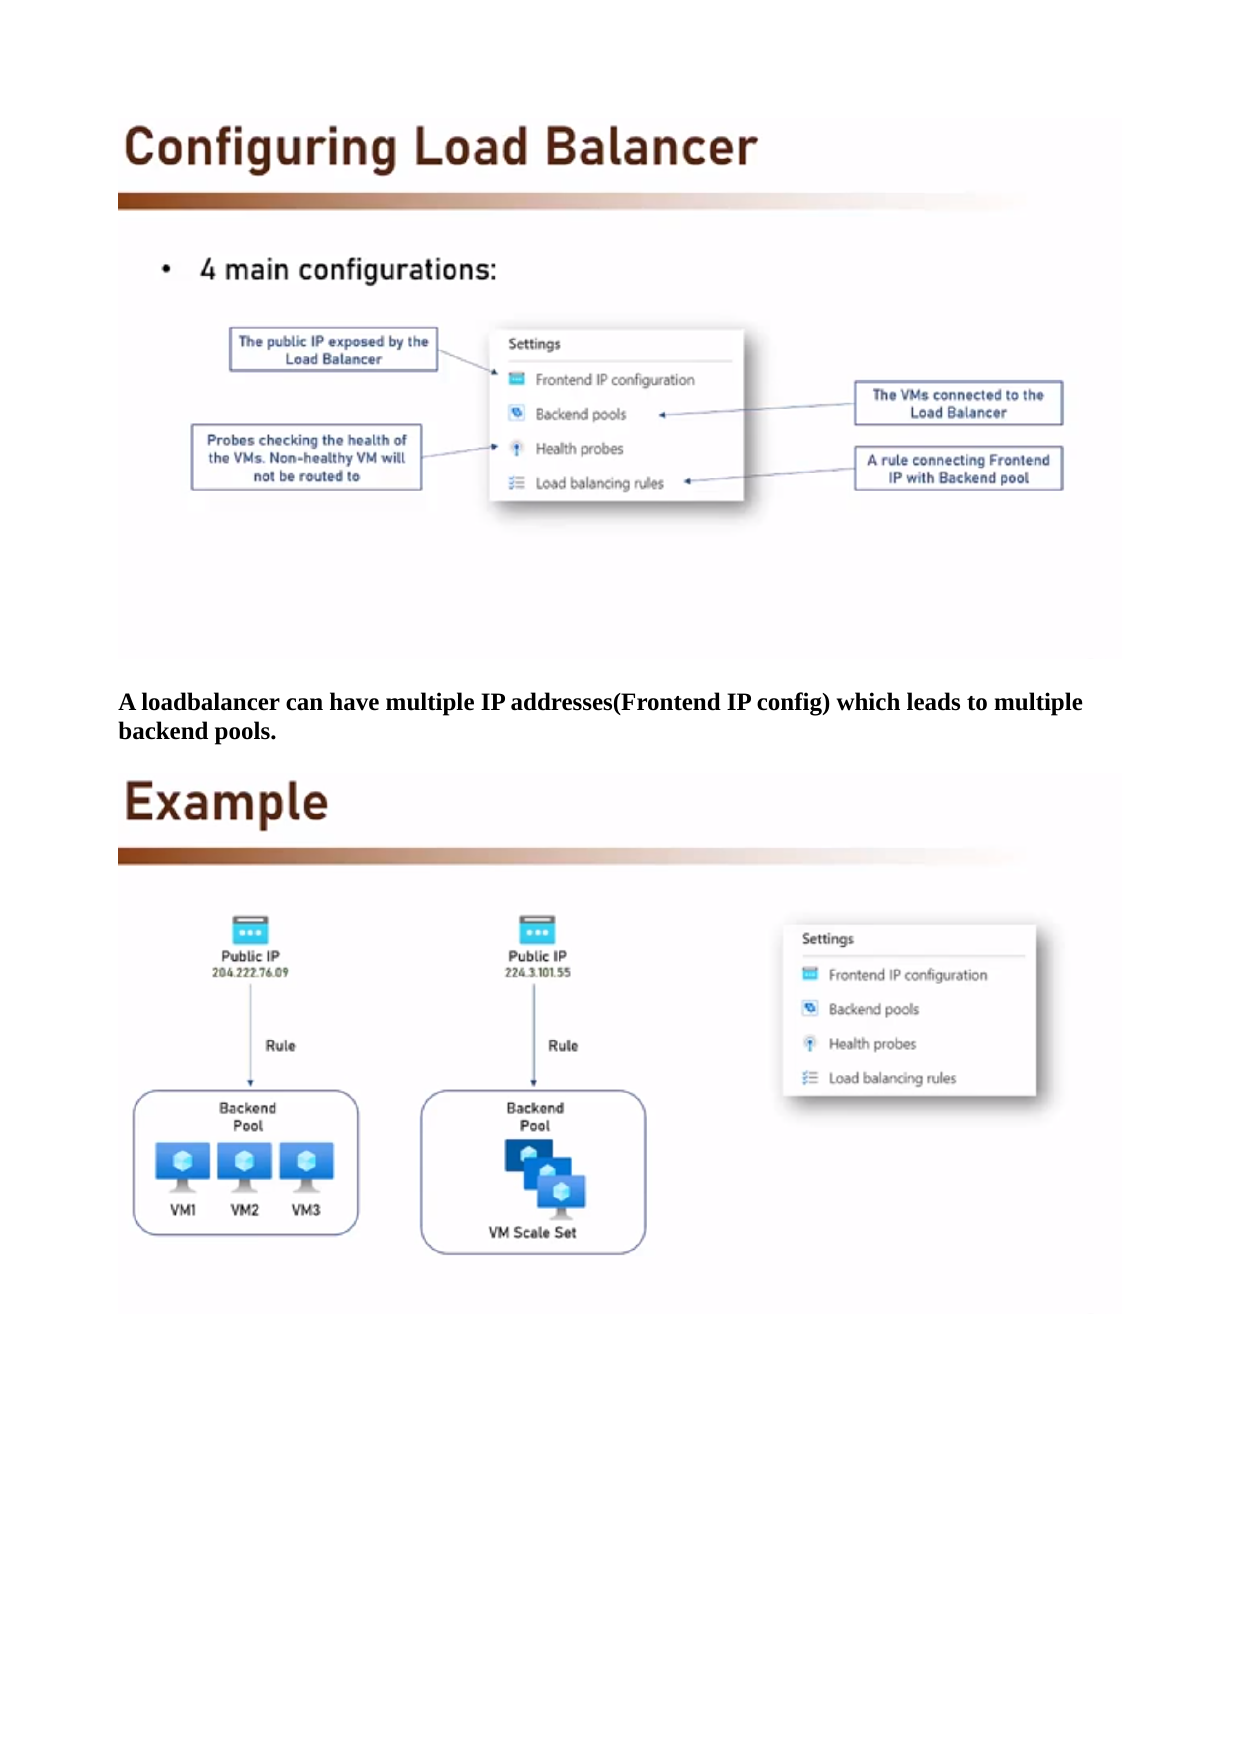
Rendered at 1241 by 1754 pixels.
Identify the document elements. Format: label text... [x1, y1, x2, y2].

text A loadbalancer can have multiple IP addresses(Frontend IP config) which leads to multiple backend pools. [118, 687, 1122, 745]
picture [118, 773, 1123, 1314]
picture [118, 118, 1123, 659]
